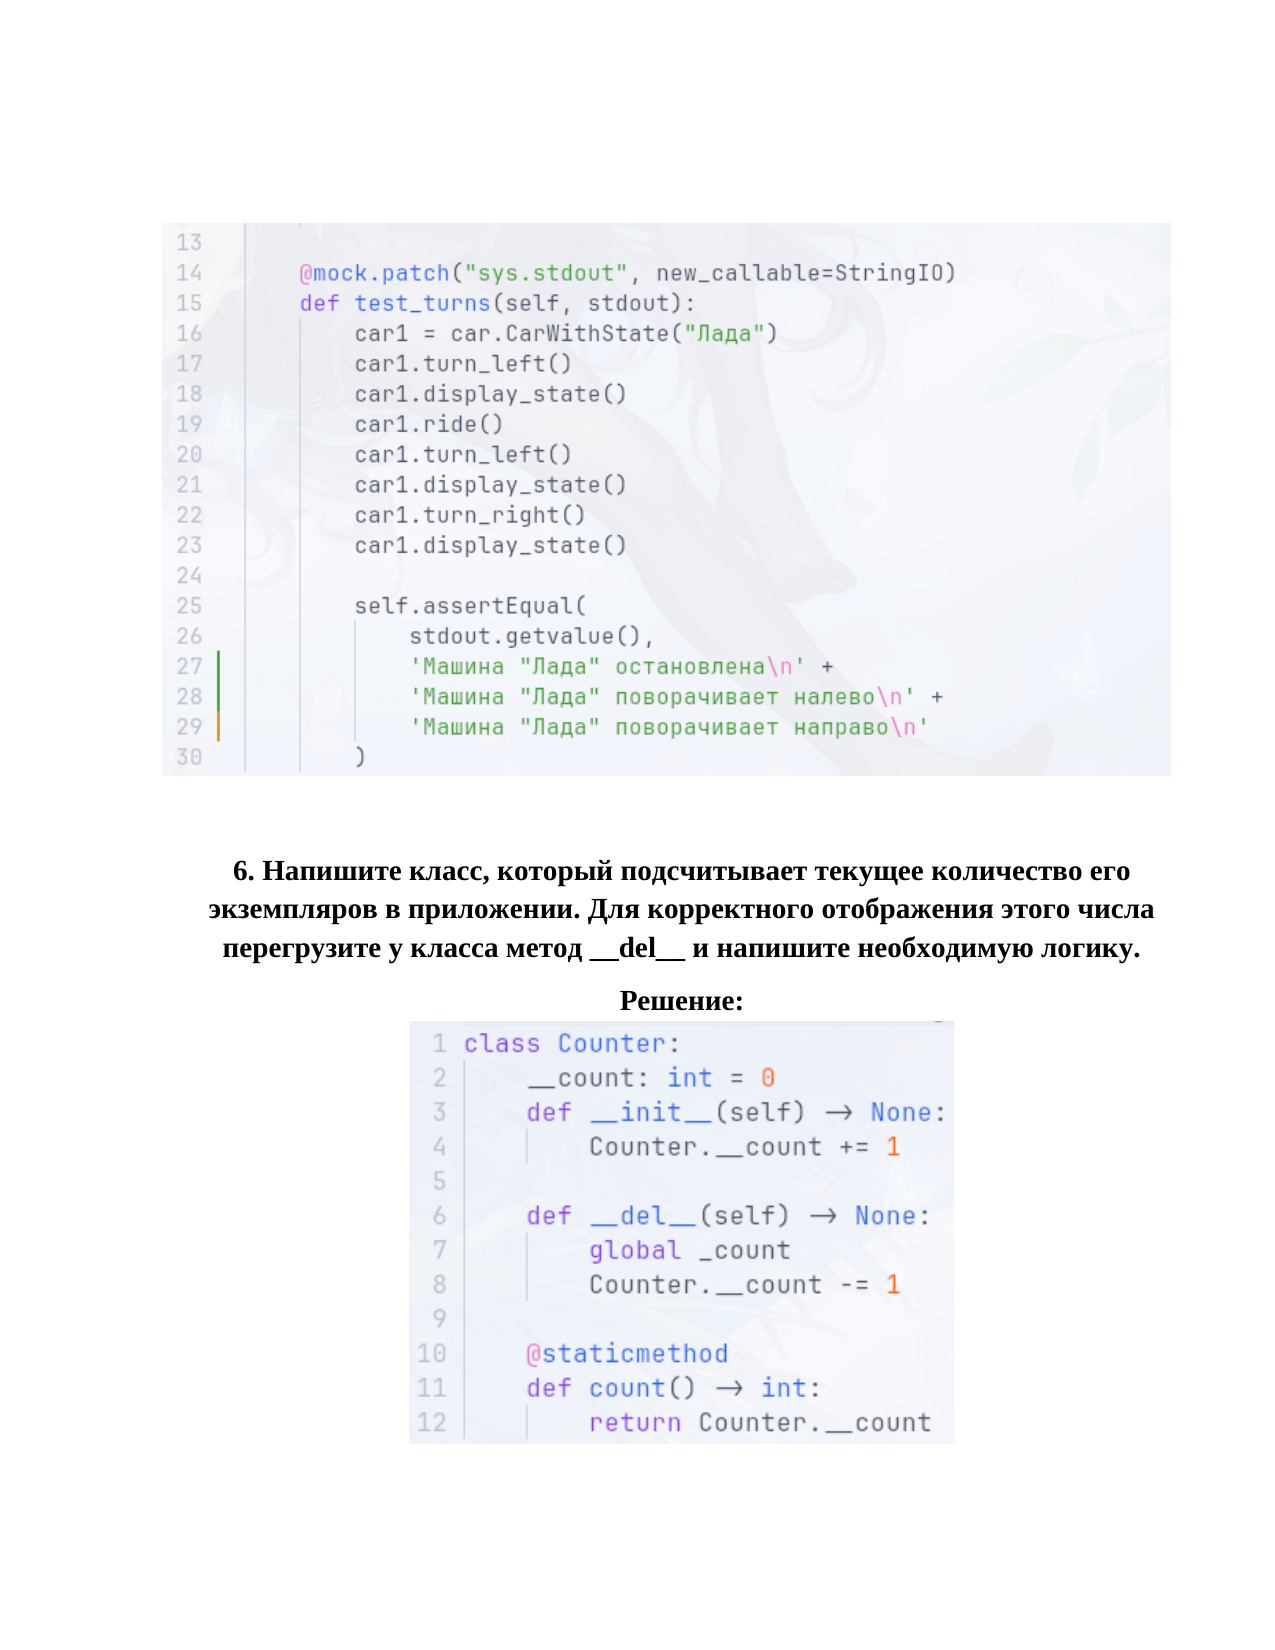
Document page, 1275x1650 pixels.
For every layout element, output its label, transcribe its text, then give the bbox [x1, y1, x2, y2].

picture [409, 1021, 955, 1444]
text Решение: [177, 983, 1186, 1017]
picture [161, 223, 1171, 776]
text 6. Напишите класс, который подсчитывает текущее количество его экземпляров в приложении. Для корректного отображения этого числа перегрузите у класса метод __del__ и напишите необходимую логику. [177, 853, 1186, 963]
